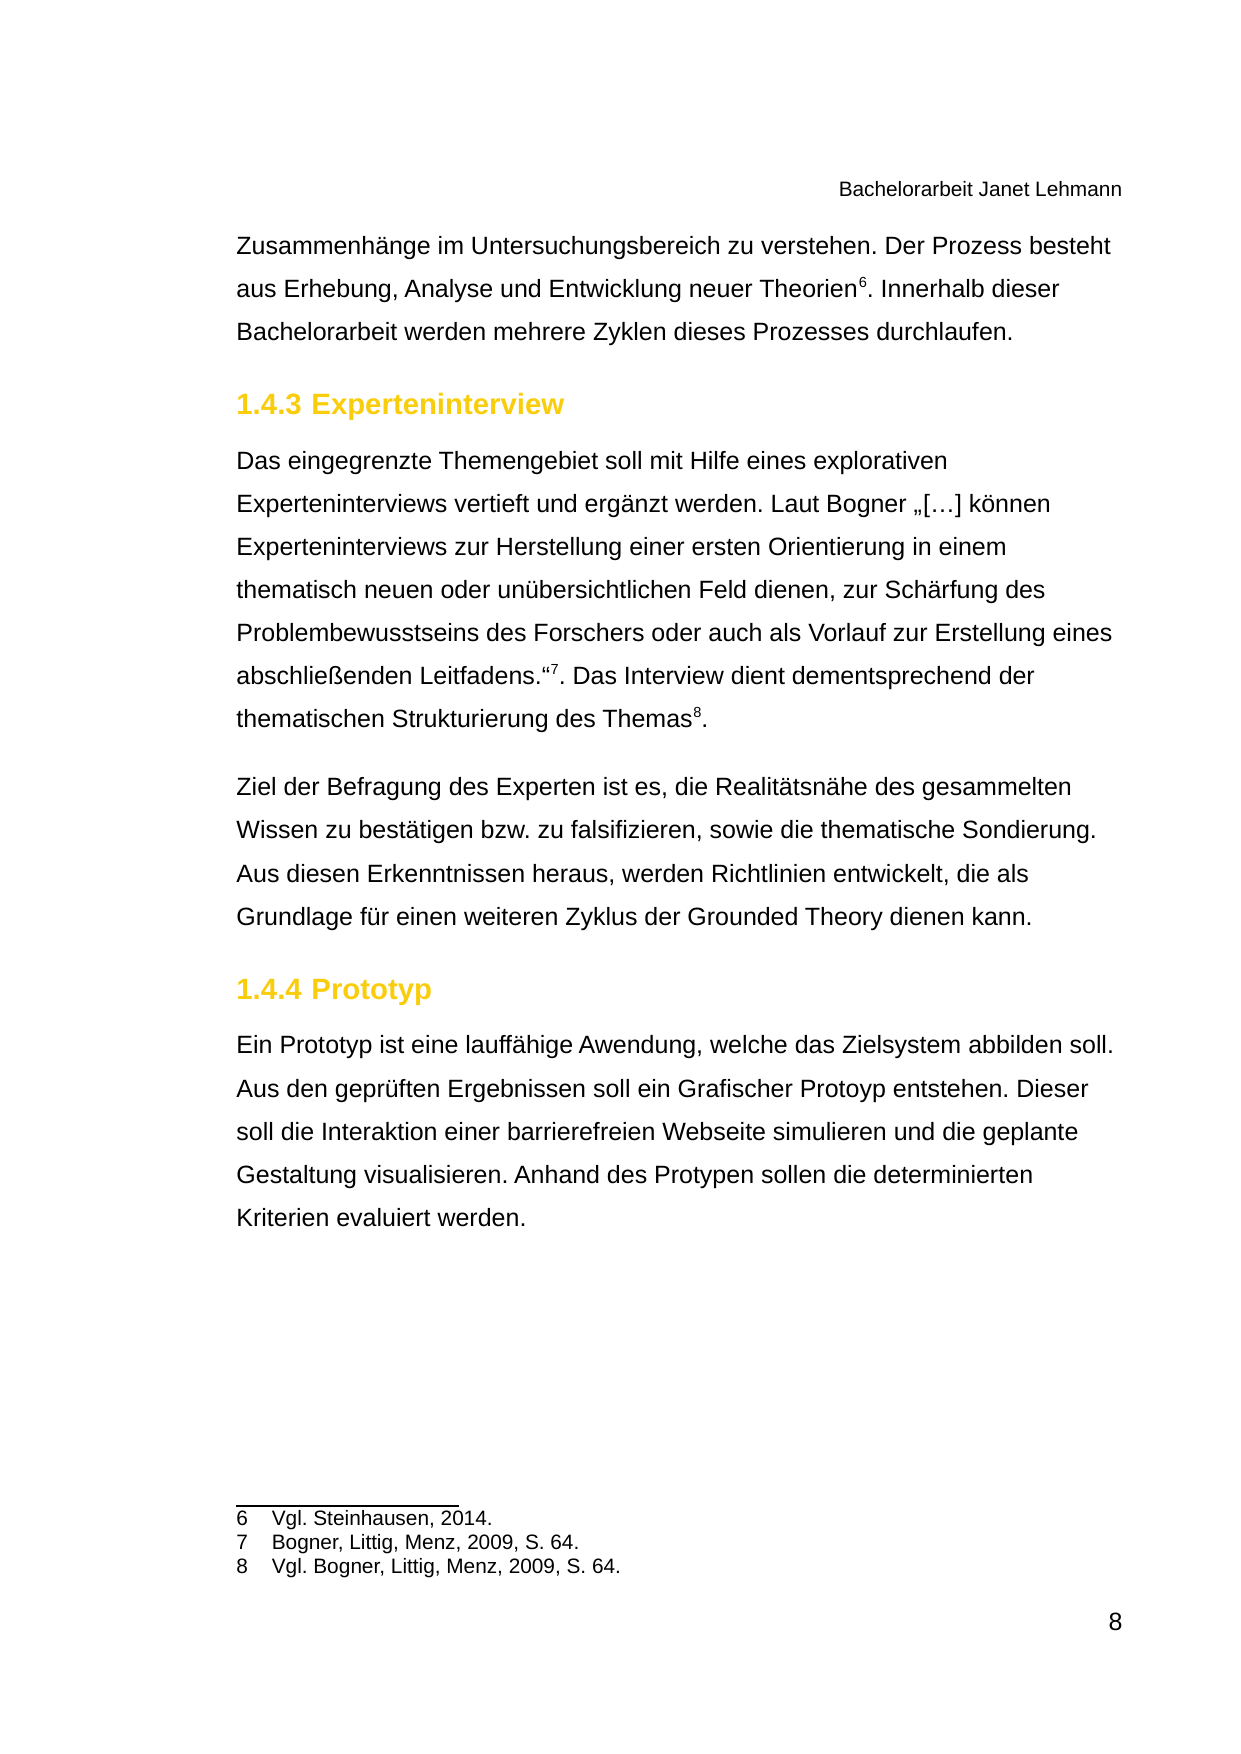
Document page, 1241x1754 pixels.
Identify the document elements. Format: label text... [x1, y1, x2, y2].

text Bogner, Littig, Menz, 2009, S. 64. [236, 1530, 1122, 1554]
subtitle Prototyp [236, 972, 1122, 1006]
subtitle Experteninterview [236, 387, 1122, 421]
text Ziel der Befragung des Experten ist es, die Realitätsnähe des gesammelten Wissen zu bestätigen bzw. zu falsifizieren, sowie die thematische Sondierung. Aus diesen Erkenntnissen heraus, werden Richtlinien entwickelt, die als Grundlage für einen weiteren Zyklus der Grounded Theory dienen kann. [236, 772, 1122, 930]
text Vgl. Steinhausen, 2014. [236, 1506, 1122, 1530]
text Vgl. Bogner, Littig, Menz, 2009, S. 64. [236, 1554, 1122, 1578]
text Das eingegrenzte Themengebiet soll mit Hilfe eines explorativen Experteninterviews vertieft und ergänzt werden. Laut Bogner „[…] können Experteninterviews zur Herstellung einer ersten Orientierung in einem thematisch neuen oder unübersichtlichen Feld dienen, zur Schärfung des Problembewusstseins des Forschers oder auch als Vorlauf zur Erstellung eines abschließenden Leitfadens.“. Das Interview dient dementsprechend der thematischen Strukturierung des Themas. [236, 446, 1122, 733]
text Zusammenhänge im Untersuchungsbereich zu verstehen. Der Prozess besteht aus Erhebung, Analyse und Entwicklung neuer Theorien. Innerhalb dieser Bachelorarbeit werden mehrere Zyklen dieses Prozesses durchlaufen. [236, 231, 1122, 346]
text Ein Prototyp ist eine lauffähige Awendung, welche das Zielsystem abbilden soll. Aus den geprüften Ergebnissen soll ein Grafischer Protoyp entstehen. Dieser soll die Interaktion einer barrierefreien Webseite simulieren und die geplante Gestaltung visualisieren. Anhand des Protypen sollen die determinierten Kriterien evaluiert werden. [236, 1030, 1122, 1232]
